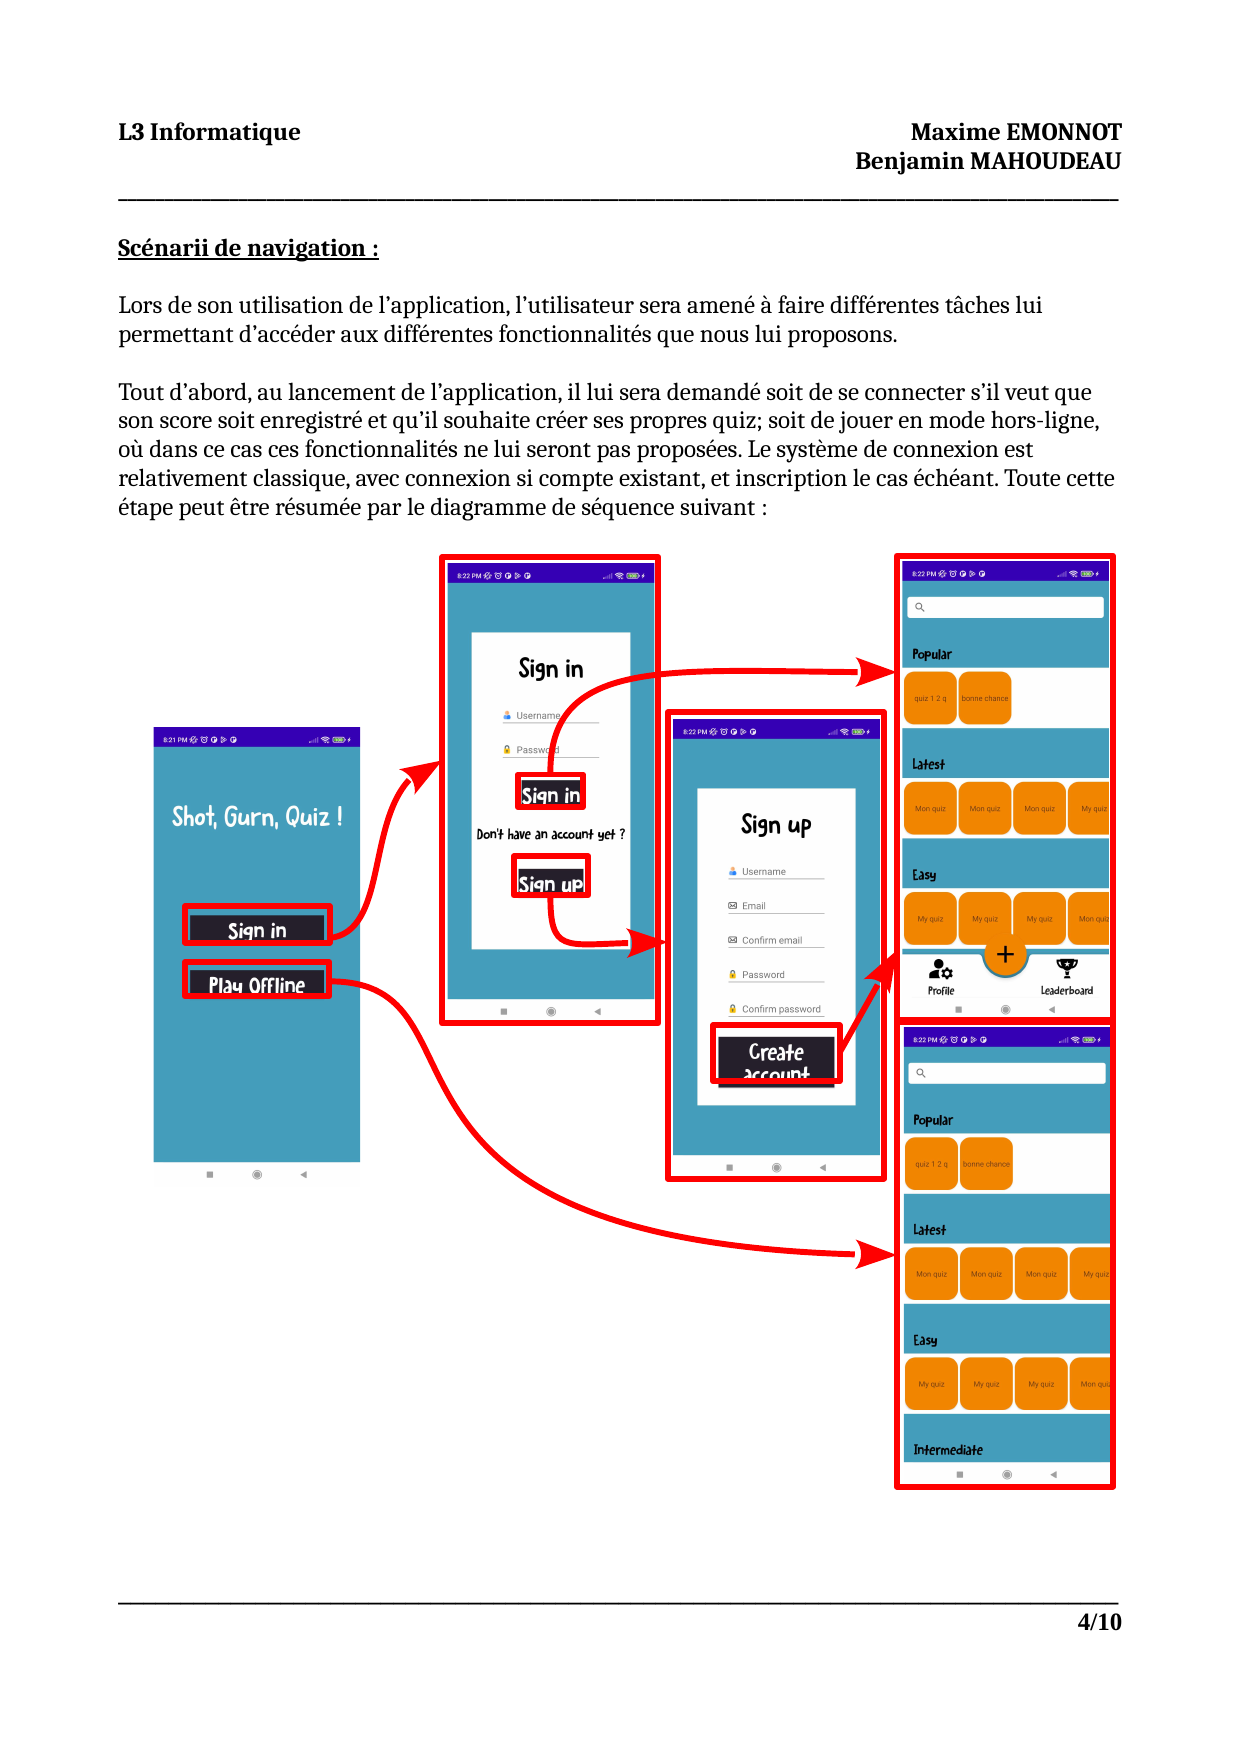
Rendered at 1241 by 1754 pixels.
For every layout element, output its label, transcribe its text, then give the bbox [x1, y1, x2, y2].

text Scénarii de navigation : [118, 234, 1122, 263]
picture [521, 777, 580, 804]
picture [153, 727, 361, 1187]
text Lors de son utilisation de l’application, l’utilisateur sera amené à faire différentes tâches lui permettant d’accéder aux différentes fonctionnalités que nous lui proposons. Tout d’abord, au lancement de l’application, il lui sera demandé soit de se connecter s’il veut que son score soit enregistré et qu’il souhaite créer ses propres quiz; soit de jouer en mode hors-ligne, où dans ce cas ces fonctionnalités ne lui seront pas proposées. Le système de connexion est relativement classique, avec connexion si compte existant, et inscription le cas échéant. Toute cette étape peut être résumée par le diagramme de séquence suivant : [118, 291, 1122, 521]
picture [673, 719, 880, 1176]
picture [903, 1027, 1110, 1484]
picture [716, 1028, 837, 1078]
picture [447, 563, 655, 1020]
picture [188, 909, 327, 940]
picture [902, 561, 1109, 1017]
picture [188, 965, 326, 993]
